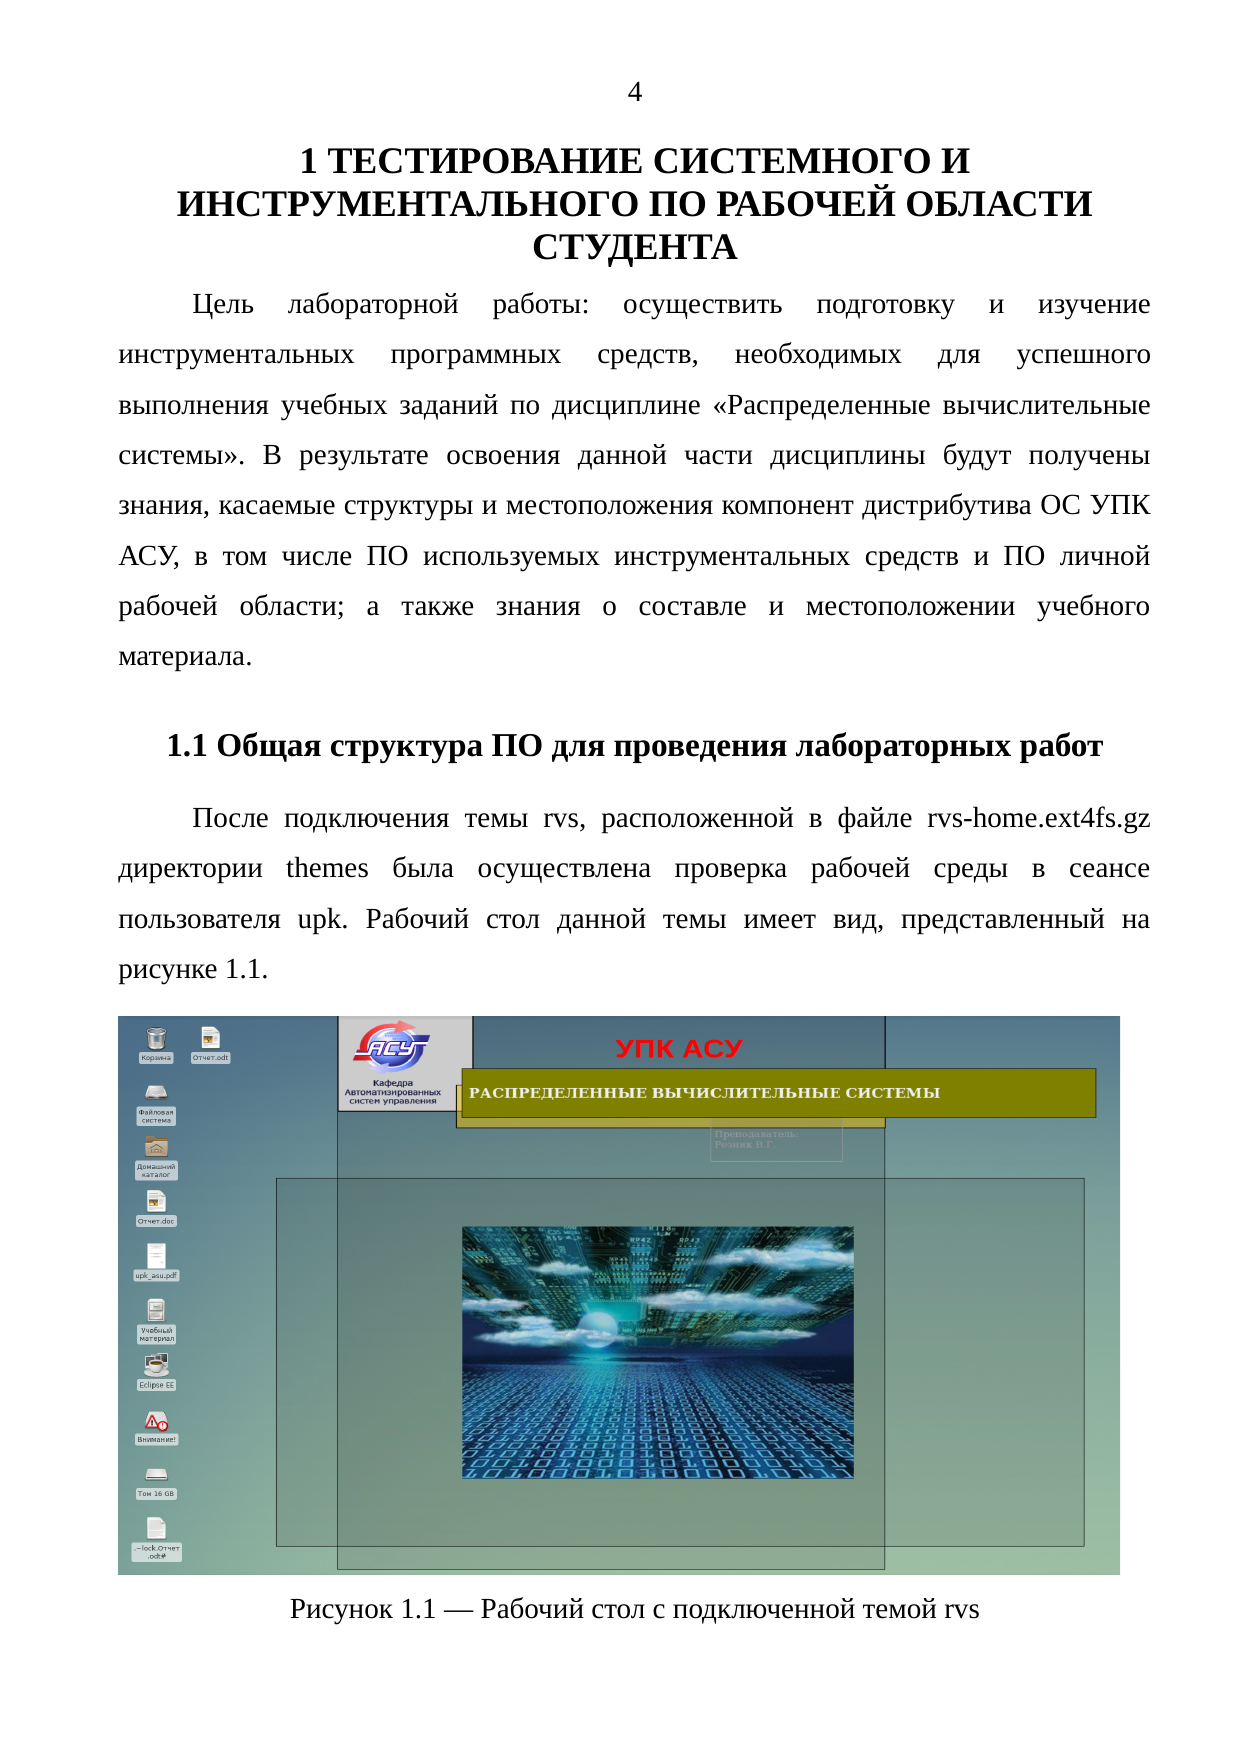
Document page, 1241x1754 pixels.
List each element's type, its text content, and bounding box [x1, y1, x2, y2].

text Рисунок 1.1 — Рабочий стол с подключенной темой rvs [118, 1013, 1152, 1624]
text После подключения темы rvs, расположенной в файле rvs-home.ext4fs.gz директории themes была осуществлена проверка рабочей среды в сеансе пользователя upk. Рабочий стол данной темы имеет вид, представленный на рисунке 1.1. [118, 800, 1152, 985]
picture [118, 1016, 1121, 1575]
subtitle 1 Тестирование системного и инструментального ПО рабочей области студента [118, 138, 1152, 268]
text Цель лабораторной работы: осуществить подготовку и изучение инструментальных программных средств, необходимых для успешного выполнения учебных заданий по дисциплине «Распределенные вычислительные системы». В результате освоения данной части дисциплины будут получены знания, касаемые структуры и местоположения компонент дистрибутива ОС УПК АСУ, в том числе ПО используемых инструментальных средств и ПО личной рабочей области; а также знания о составле и местоположении учебного материала. [118, 286, 1152, 672]
subtitle 1.1 Общая структура ПО для проведения лабораторных работ [118, 726, 1152, 764]
